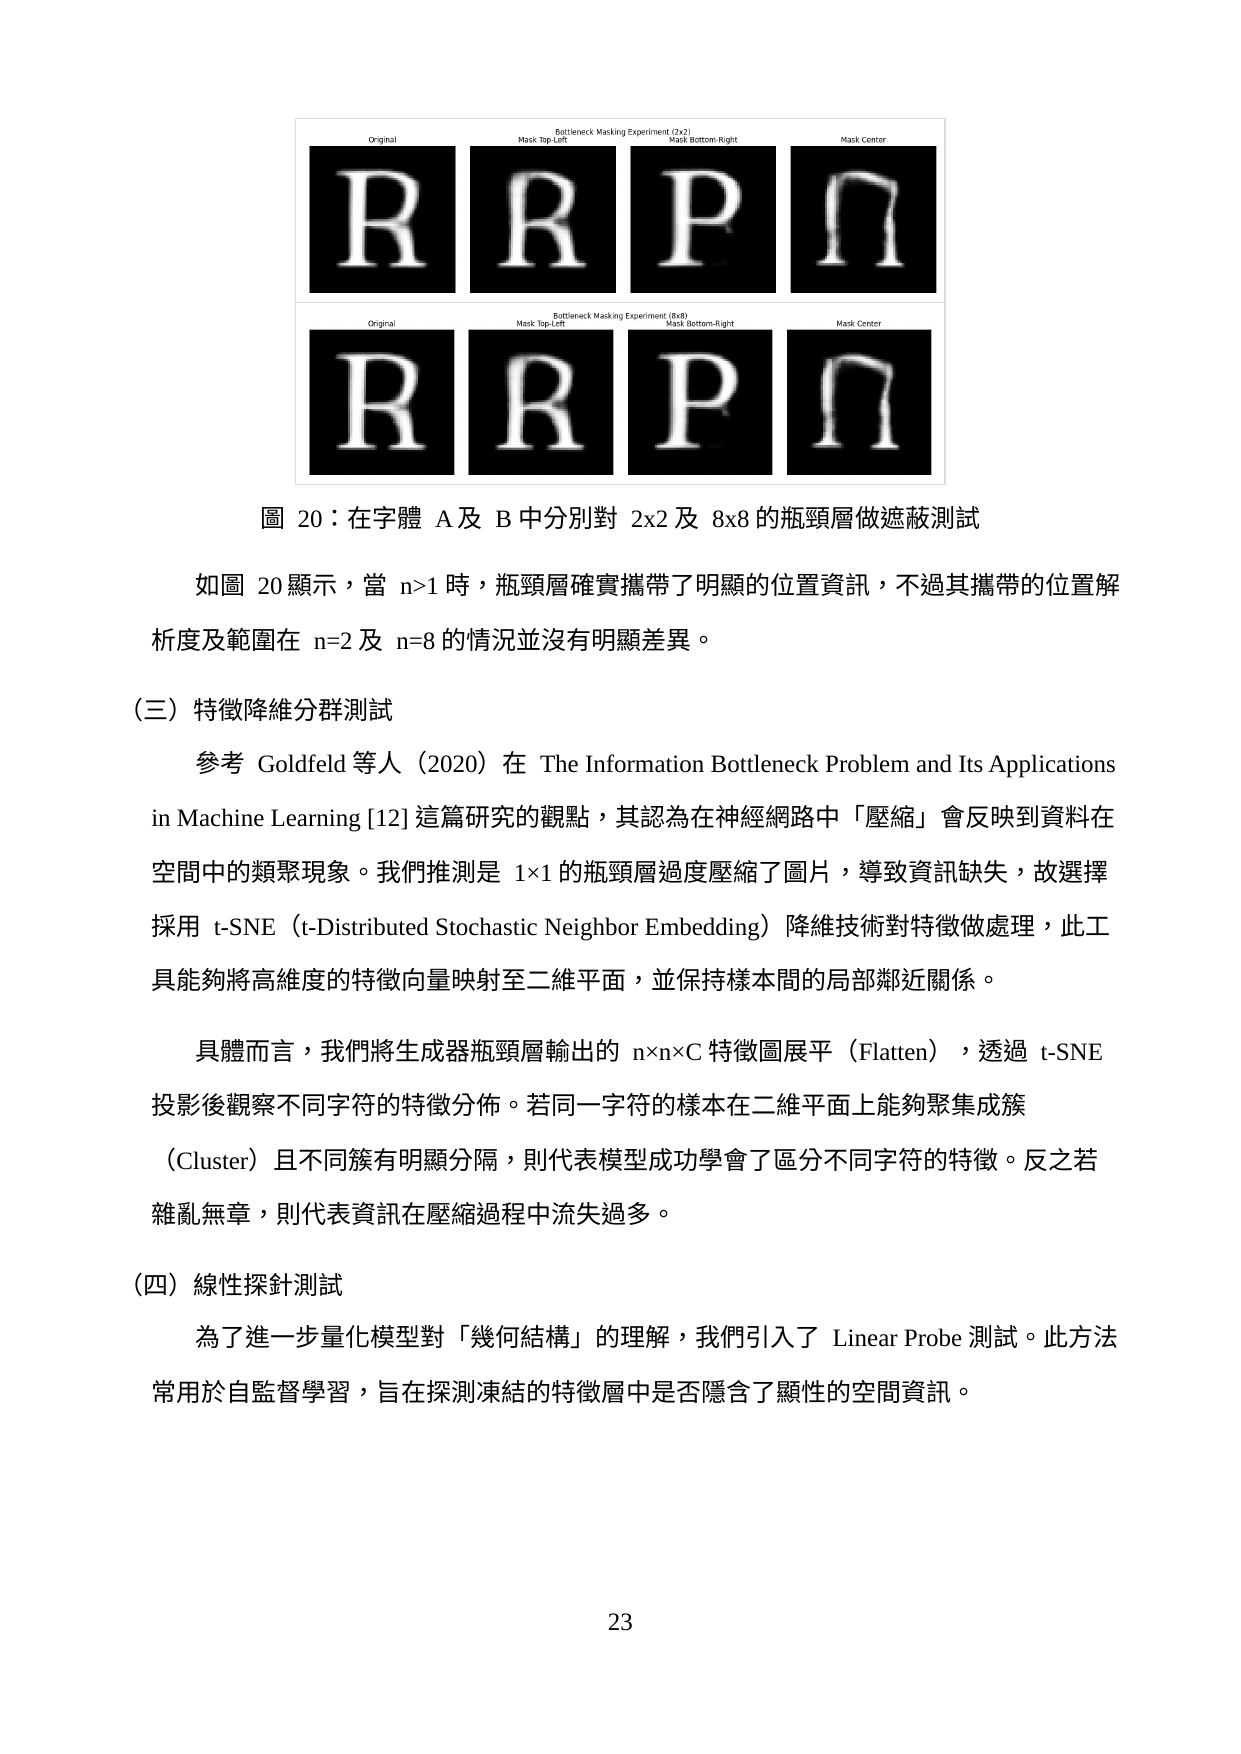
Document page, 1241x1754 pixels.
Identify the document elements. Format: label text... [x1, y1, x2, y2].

picture [305, 125, 940, 297]
picture [305, 308, 935, 479]
text 圖 20：在字體 A 及 B 中分別對 2x2 及 8x8 的瓶頸層做遮蔽測試 [118, 498, 1122, 535]
subtitle 線性探針測試 [118, 1265, 1122, 1301]
table_cell [296, 119, 944, 302]
text 為了進一步量化模型對「幾何結構」的理解，我們引入了 Linear Probe 測試。此方法常用於自監督學習，旨在探測凍結的特徵層中是否隱含了顯性的空間資訊。 [151, 1318, 1122, 1408]
text 參考 Goldfeld 等人（2020）在 The Information Bottleneck Problem and Its Applications in Machine Learning [12] 這篇研究的觀點，其認為在神經網路中「壓縮」會反映到資料在空間中的類聚現象。我們推測是 1×1 的瓶頸層過度壓縮了圖片，導致資訊缺失，故選擇採用 t-SNE（t-Distributed Stochastic Neighbor Embedding）降維技術對特徵做處理，此工具能夠將高維度的特徵向量映射至二維平面，並保持樣本間的局部鄰近關係。 [151, 743, 1122, 997]
text 如圖 20顯示，當 n>1 時，瓶頸層確實攜帶了明顯的位置資訊，不過其攜帶的位置解析度及範圍在 n=2 及 n=8 的情況並沒有明顯差異。 [151, 566, 1122, 656]
text 具體而言，我們將生成器瓶頸層輸出的 n×n×C 特徵圖展平（Flatten），透過 t-SNE 投影後觀察不同字符的特徵分佈。若同一字符的樣本在二維平面上能夠聚集成簇（Cluster）且不同簇有明顯分隔，則代表模型成功學會了區分不同字符的特徵。反之若雜亂無章，則代表資訊在壓縮過程中流失過多。 [151, 1031, 1122, 1231]
subtitle 特徵降維分群測試 [118, 691, 1122, 727]
table_cell [296, 303, 944, 484]
